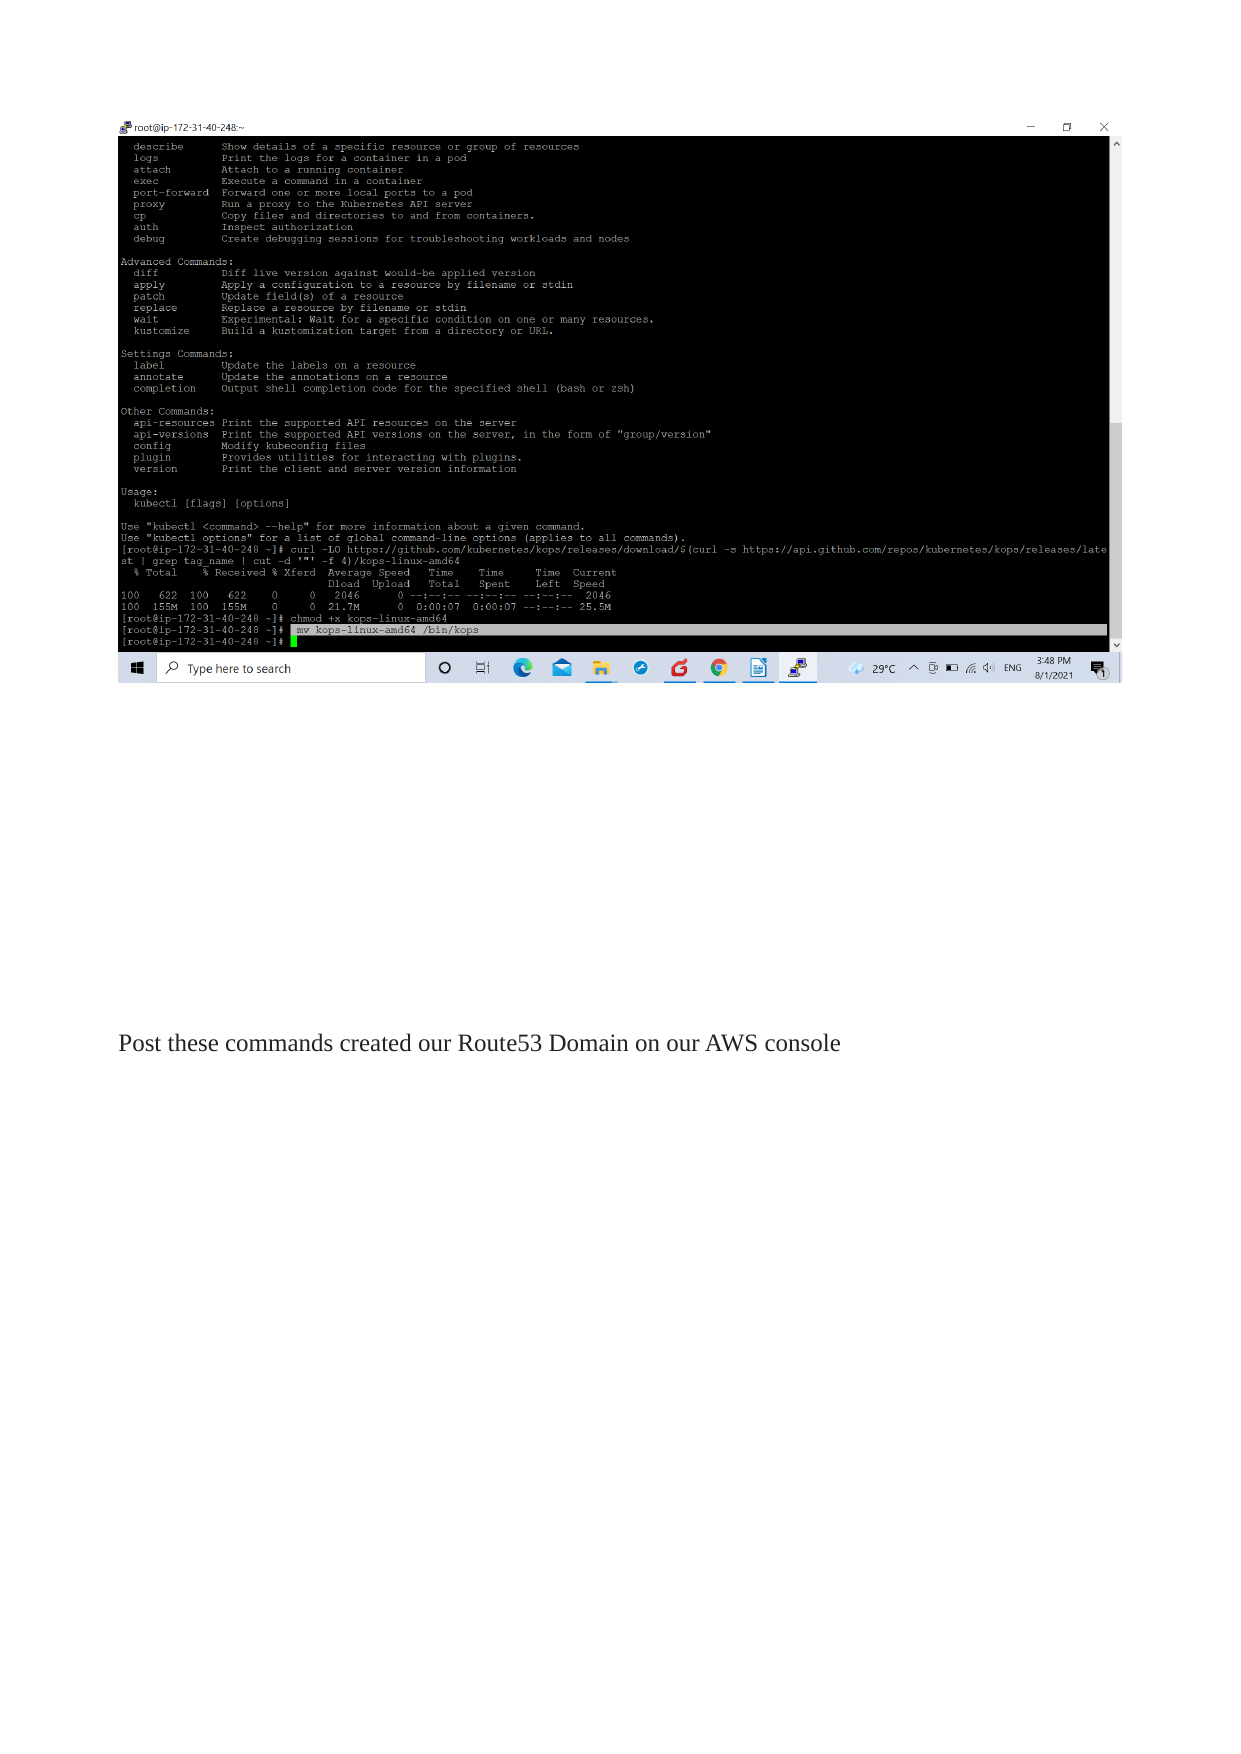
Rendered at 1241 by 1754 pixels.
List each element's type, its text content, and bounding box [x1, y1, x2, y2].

picture [118, 118, 1123, 683]
text Post these commands created our Route53 Domain on our AWS console [118, 1028, 1122, 1057]
